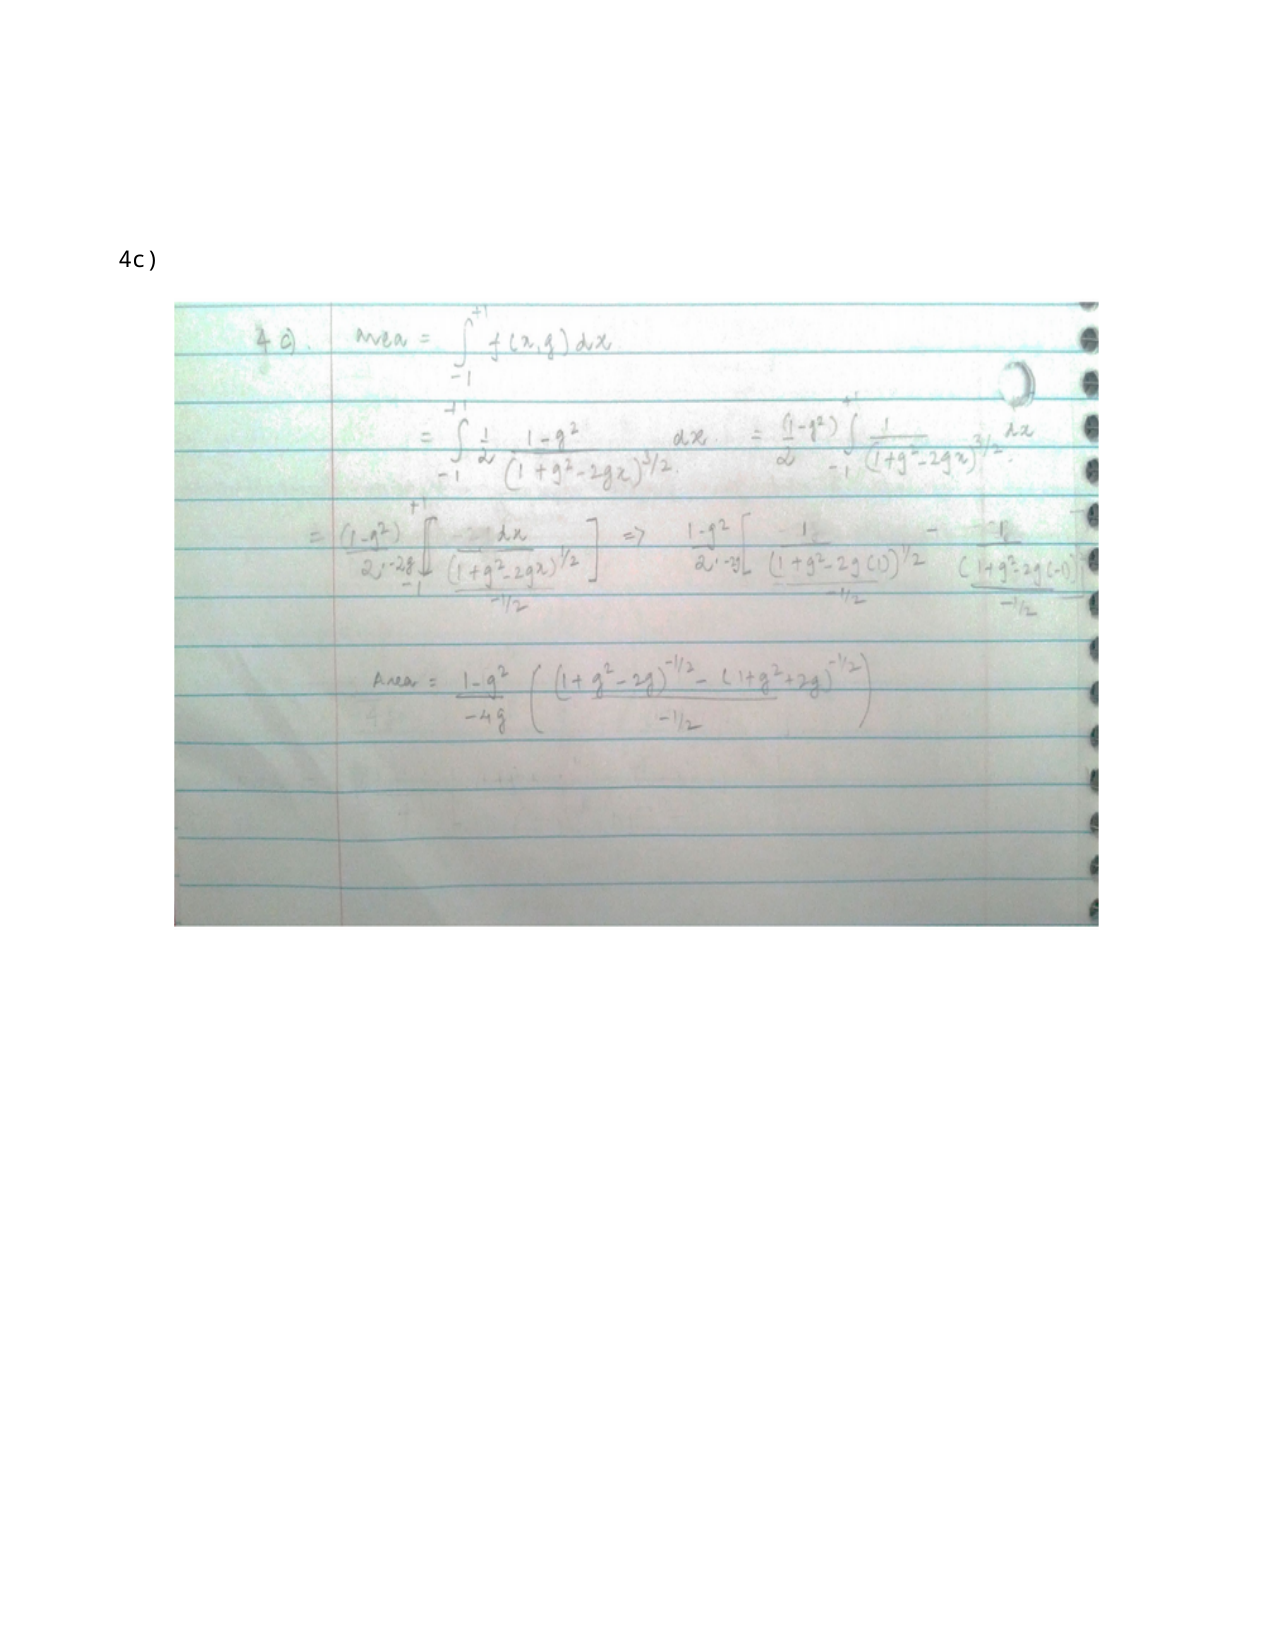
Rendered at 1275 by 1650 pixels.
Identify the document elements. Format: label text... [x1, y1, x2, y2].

text 4c) [118, 243, 1157, 274]
picture [174, 281, 1099, 930]
